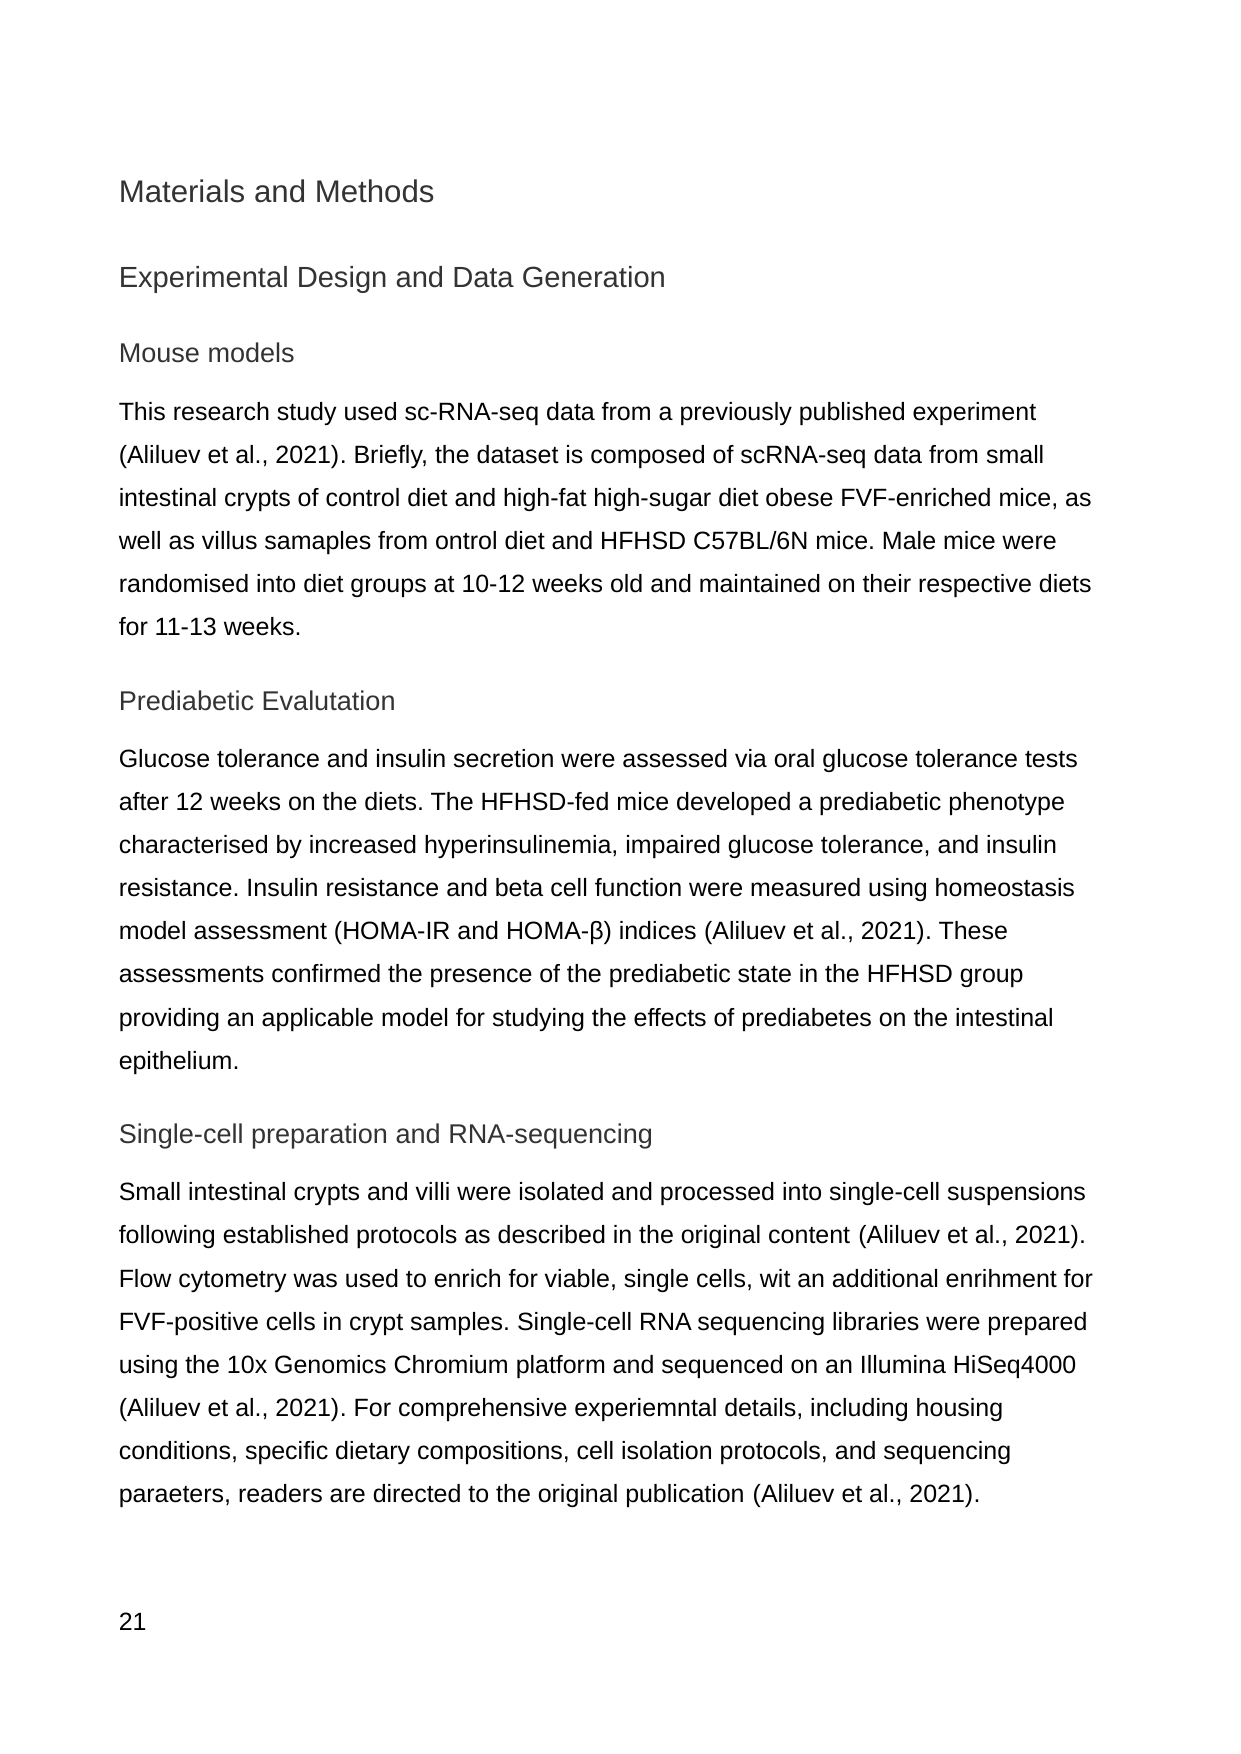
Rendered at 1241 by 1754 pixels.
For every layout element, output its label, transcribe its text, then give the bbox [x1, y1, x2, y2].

text This research study used sc-RNA-seq data from a previously published experiment (Aliluev et al., 2021). Briefly, the dataset is composed of scRNA-seq data from small intestinal crypts of control diet and high-fat high-sugar diet obese FVF-enriched mice, as well as villus samaples from ontrol diet and HFHSD C57BL/6N mice. Male mice were randomised into diet groups at 10-12 weeks old and maintained on their respective diets for 11-13 weeks. [118, 397, 1122, 641]
text Glucose tolerance and insulin secretion were assessed via oral glucose tolerance tests after 12 weeks on the diets. The HFHSD-fed mice developed a prediabetic phenotype characterised by increased hyperinsulinemia, impaired glucose tolerance, and insulin resistance. Insulin resistance and beta cell function were measured using homeostasis model assessment (HOMA-IR and HOMA-β) indices (Aliluev et al., 2021). These assessments confirmed the presence of the prediabetic state in the HFHSD group providing an applicable model for studying the effects of prediabetes on the intestinal epithelium. [118, 744, 1122, 1074]
subtitle Single-cell preparation and RNA-sequencing [118, 1118, 1122, 1149]
subtitle Experimental Design and Data Generation [118, 260, 1122, 293]
subtitle Mouse models [118, 337, 1122, 368]
subtitle Prediabetic Evalutation [118, 684, 1122, 716]
text Small intestinal crypts and villi were isolated and processed into single-cell suspensions following established protocols as described in the original content (Aliluev et al., 2021). Flow cytometry was used to enrich for viable, single cells, wit an additional enrihment for FVF-positive cells in crypt samples. Single-cell RNA sequencing libraries were prepared using the 10x Genomics Chromium platform and sequenced on an Illumina HiSeq4000 (Aliluev et al., 2021). For comprehensive experiemntal details, including housing conditions, specific dietary compositions, cell isolation protocols, and sequencing paraeters, readers are directed to the original publication (Aliluev et al., 2021). [118, 1177, 1122, 1508]
subtitle Materials and Methods [118, 173, 1122, 208]
